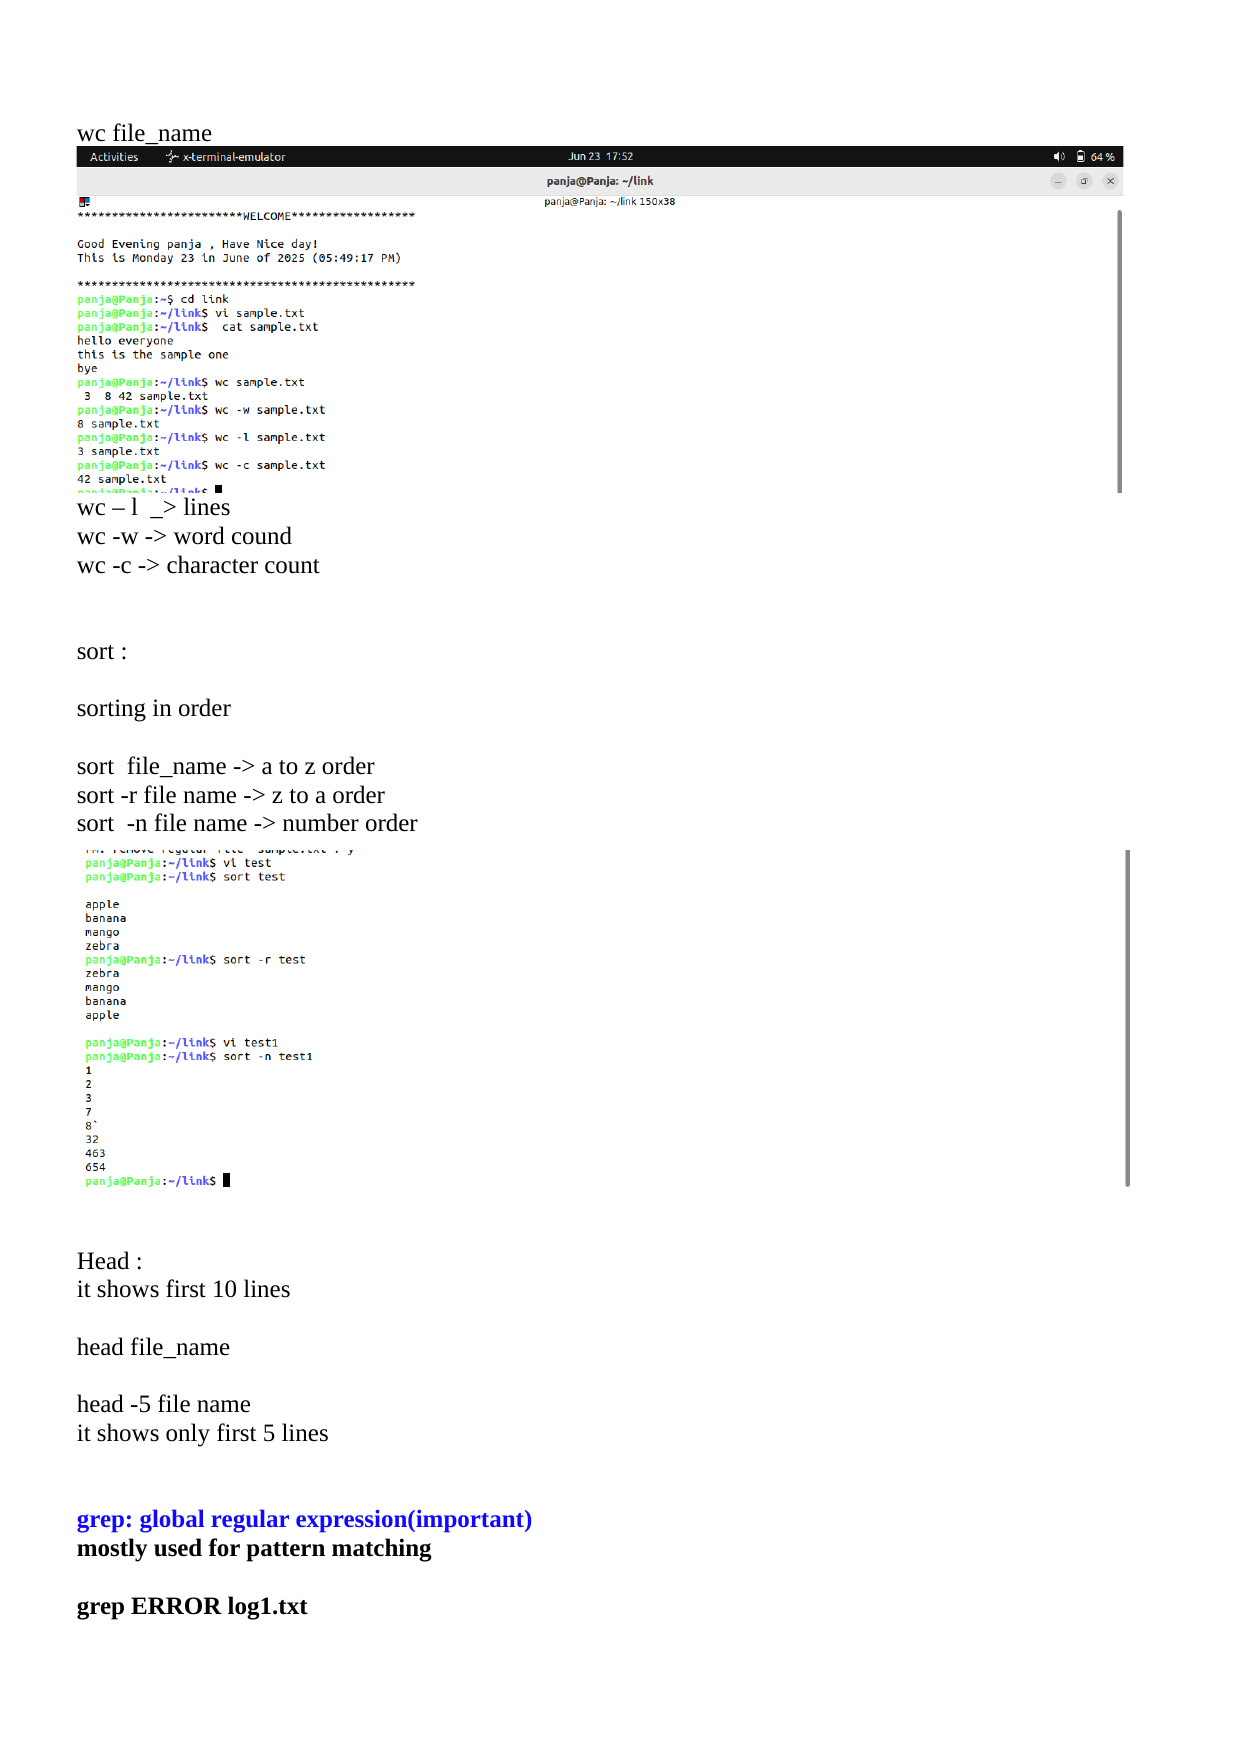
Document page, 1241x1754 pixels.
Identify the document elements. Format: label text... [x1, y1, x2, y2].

text sorting in order [77, 693, 1123, 722]
text wc -c -> character count [77, 550, 1123, 578]
text wc -w -> word cound [77, 521, 1123, 550]
text sort file_name -> a to z order [77, 751, 1123, 780]
text grep: global regular expression(important) [77, 1504, 1123, 1533]
text grep ERROR log1.txt [77, 1591, 1123, 1619]
text head -5 file name [77, 1389, 1123, 1418]
text sort -r file name -> z to a order [77, 780, 1123, 808]
text Head : [77, 1246, 1123, 1274]
picture [84, 850, 1132, 1189]
text it shows first 10 lines [77, 1274, 1123, 1303]
text it shows only first 5 lines [77, 1418, 1123, 1447]
text head file_name [77, 1332, 1123, 1361]
picture [76, 146, 1124, 493]
text wc – l _> lines [77, 493, 1123, 521]
text mostly used for pattern matching [77, 1533, 1123, 1562]
text wc file_name [77, 118, 1123, 146]
text sort : [77, 636, 1123, 665]
text sort -n file name -> number order [77, 808, 1123, 837]
